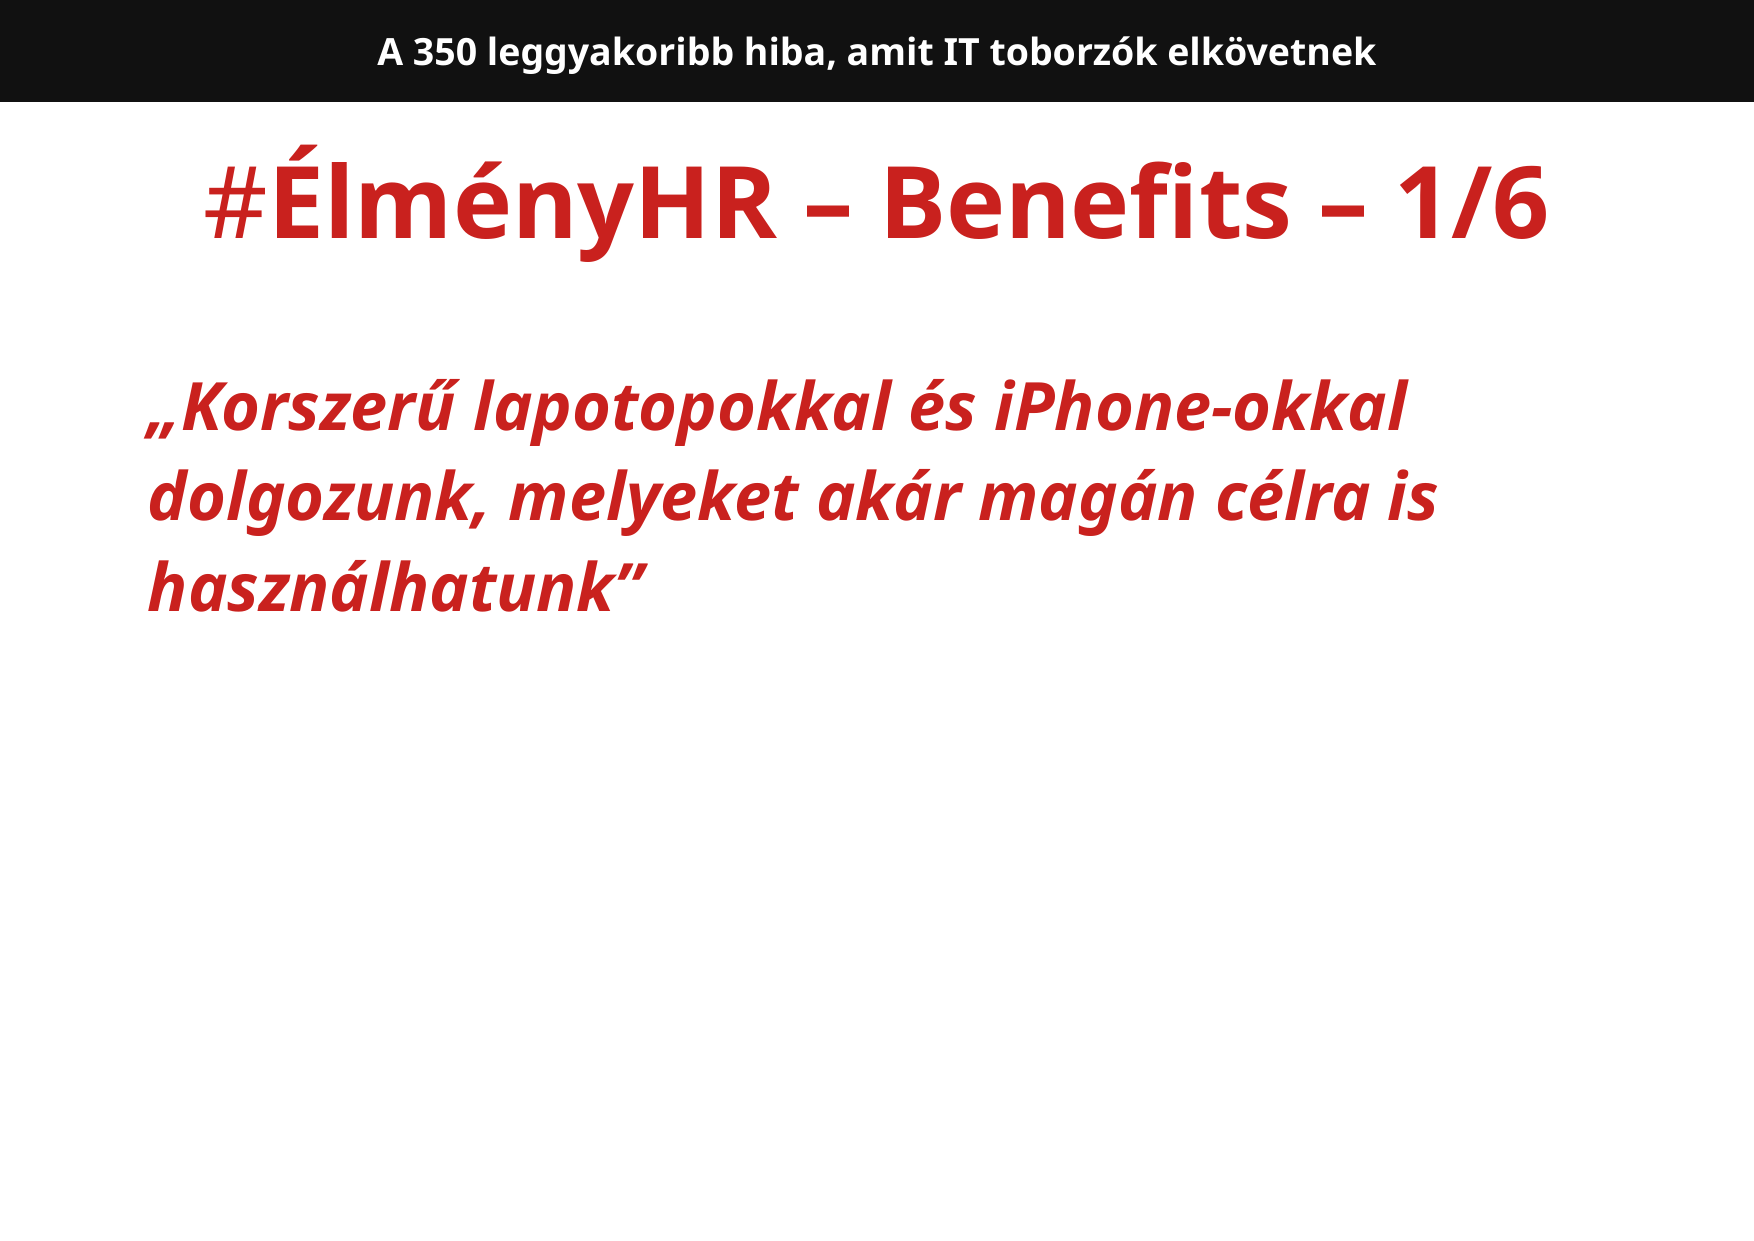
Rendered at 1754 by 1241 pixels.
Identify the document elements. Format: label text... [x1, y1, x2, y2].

text „Korszerű lapotopokkal és iPhone-okkal dolgozunk, melyeket akár magán célra is használhatunk” [148, 359, 1754, 631]
text #ÉlményHR – Benefits – 1/6 [0, 132, 1754, 268]
